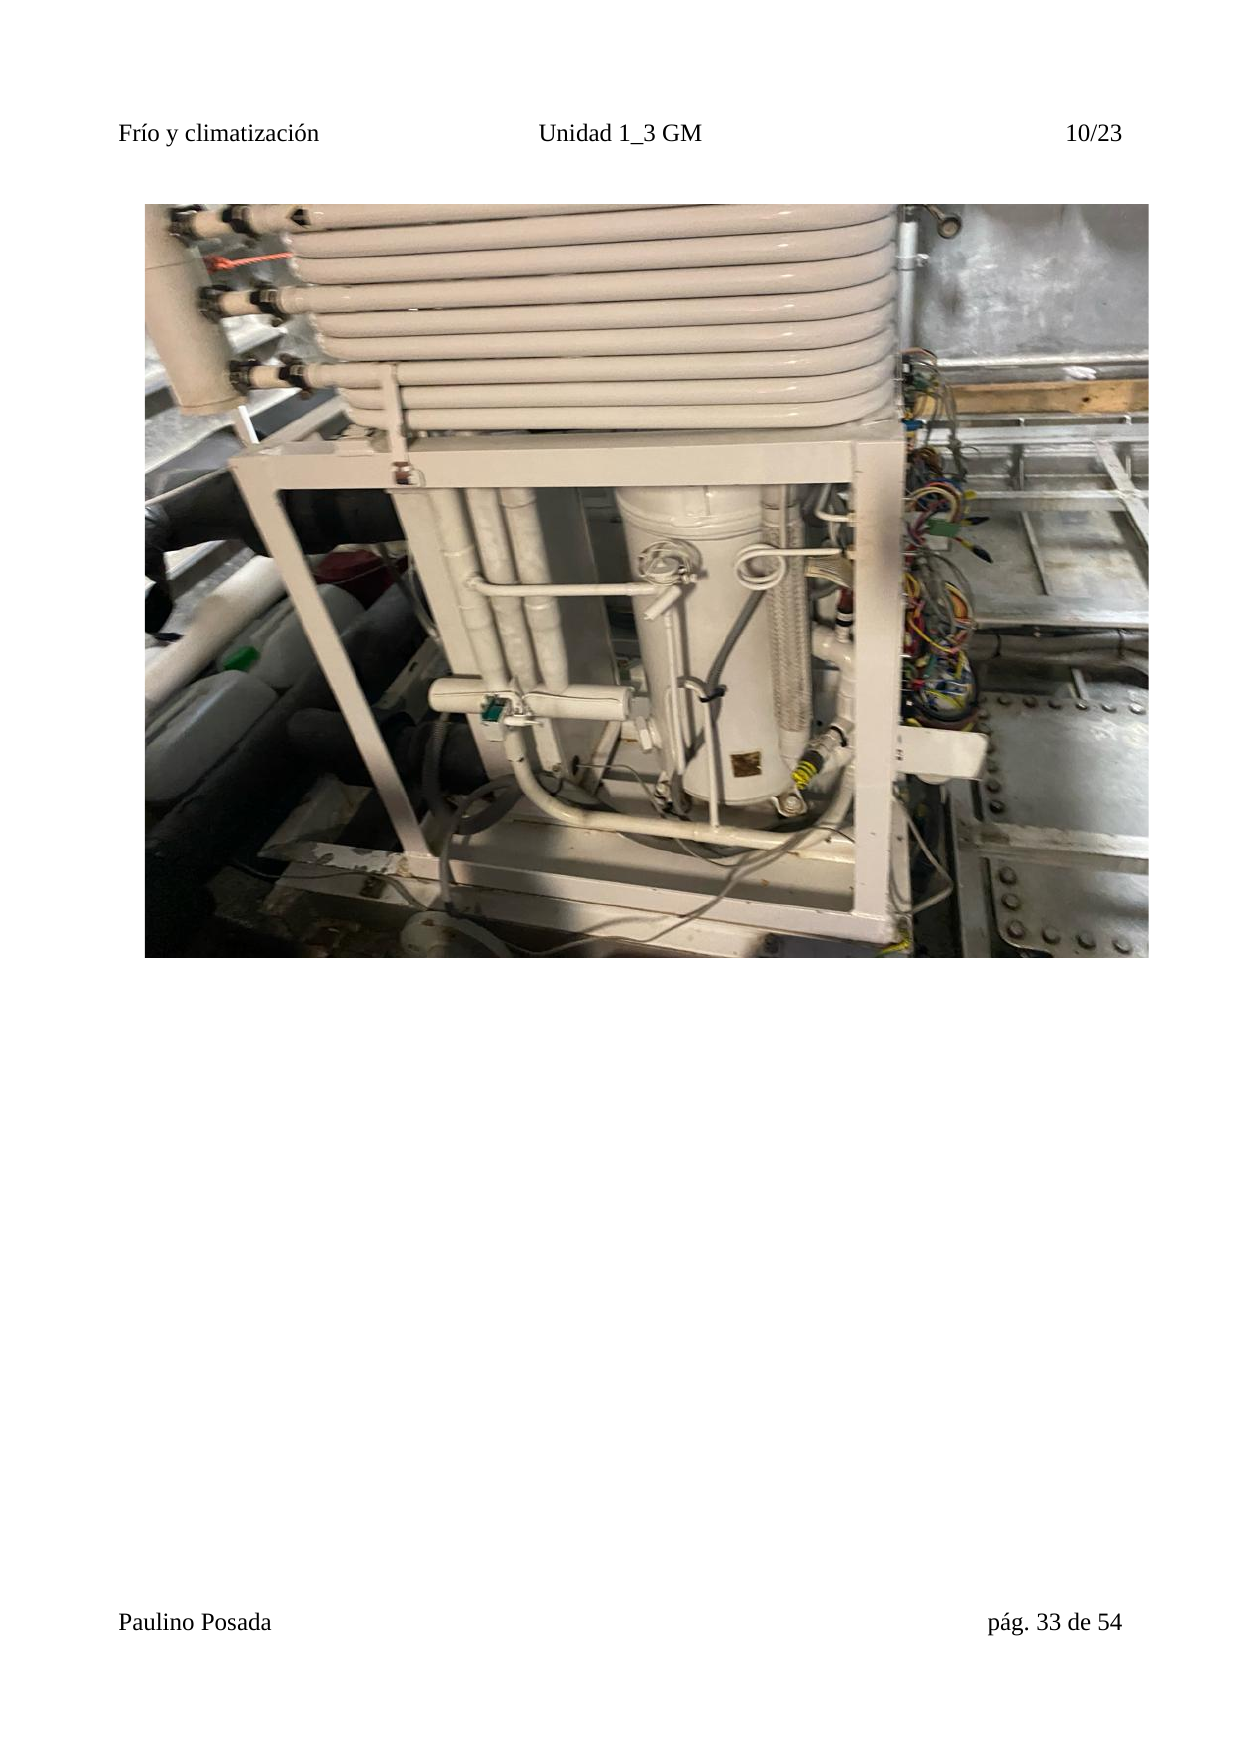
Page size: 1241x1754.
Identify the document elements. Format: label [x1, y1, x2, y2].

picture [144, 204, 1149, 958]
